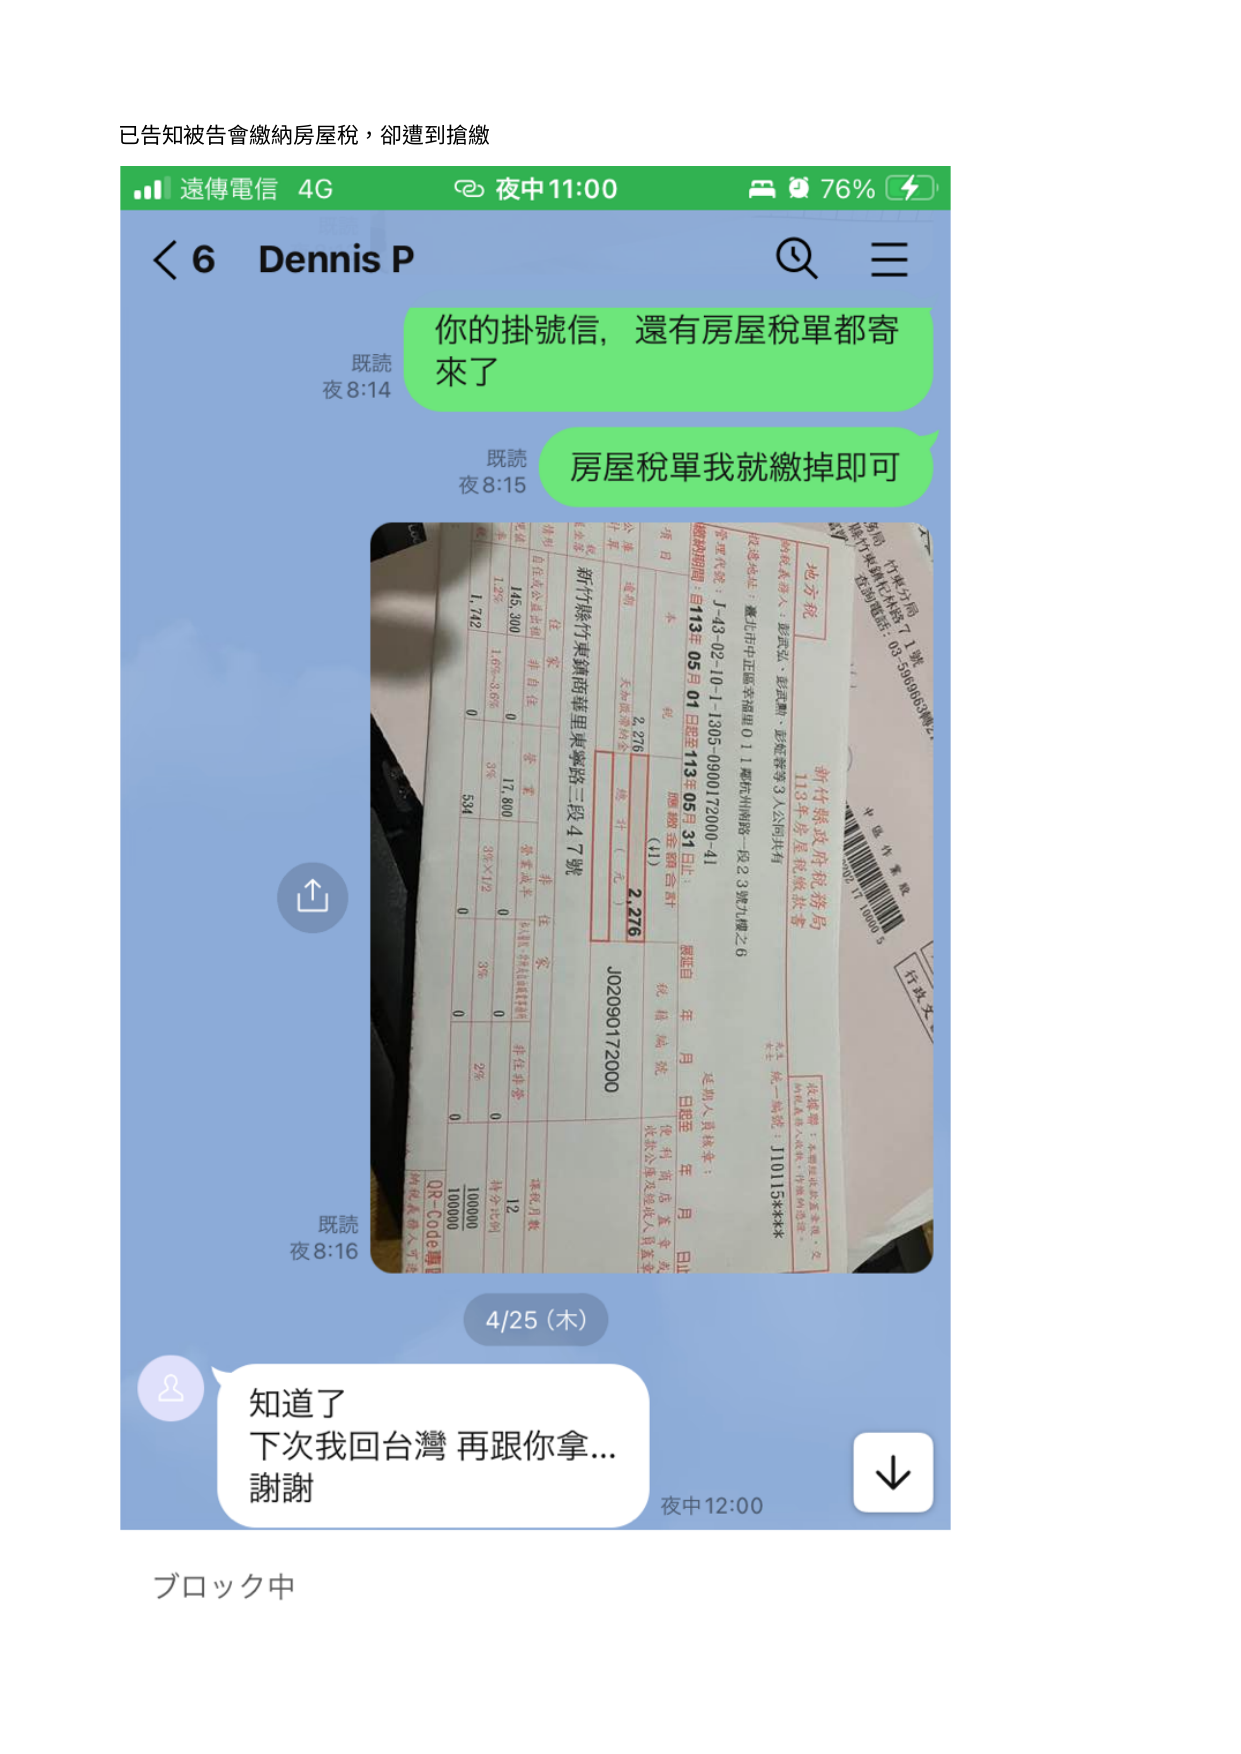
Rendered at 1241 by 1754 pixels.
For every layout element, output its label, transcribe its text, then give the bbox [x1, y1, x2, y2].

picture [120, 166, 951, 1643]
text 已告知被告會繳納房屋稅，卻遭到搶繳 [118, 118, 1122, 150]
